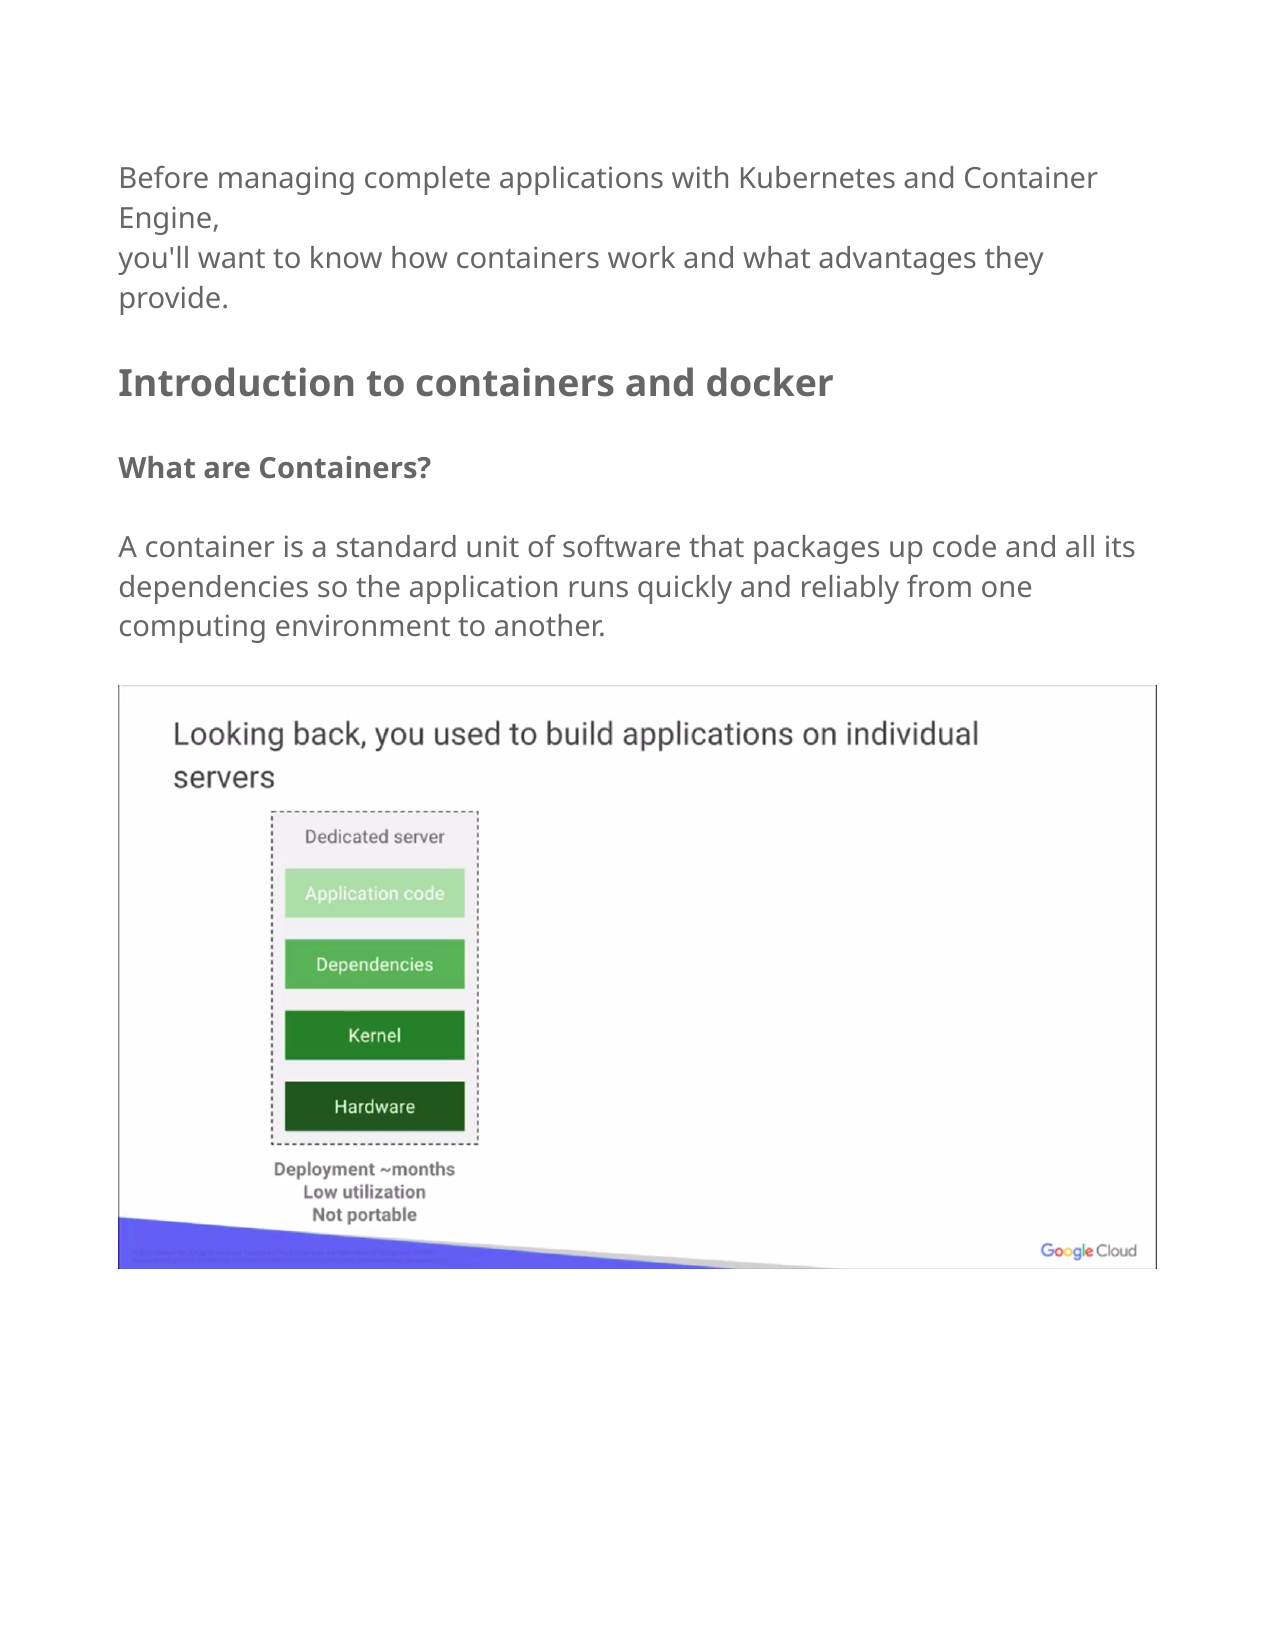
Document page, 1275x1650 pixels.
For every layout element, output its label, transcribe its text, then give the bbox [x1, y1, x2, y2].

text A container is a standard unit of software that packages up code and all its dependencies so the application runs quickly and reliably from one computing environment to another. [118, 526, 1157, 645]
text Before managing complete applications with Kubernetes and Container Engine, [118, 158, 1157, 237]
text What are Containers? [118, 447, 1157, 487]
text you'll want to know how containers work and what advantages they provide. [118, 237, 1157, 317]
picture [118, 685, 1157, 1269]
text Introduction to containers and docker [118, 356, 1157, 407]
